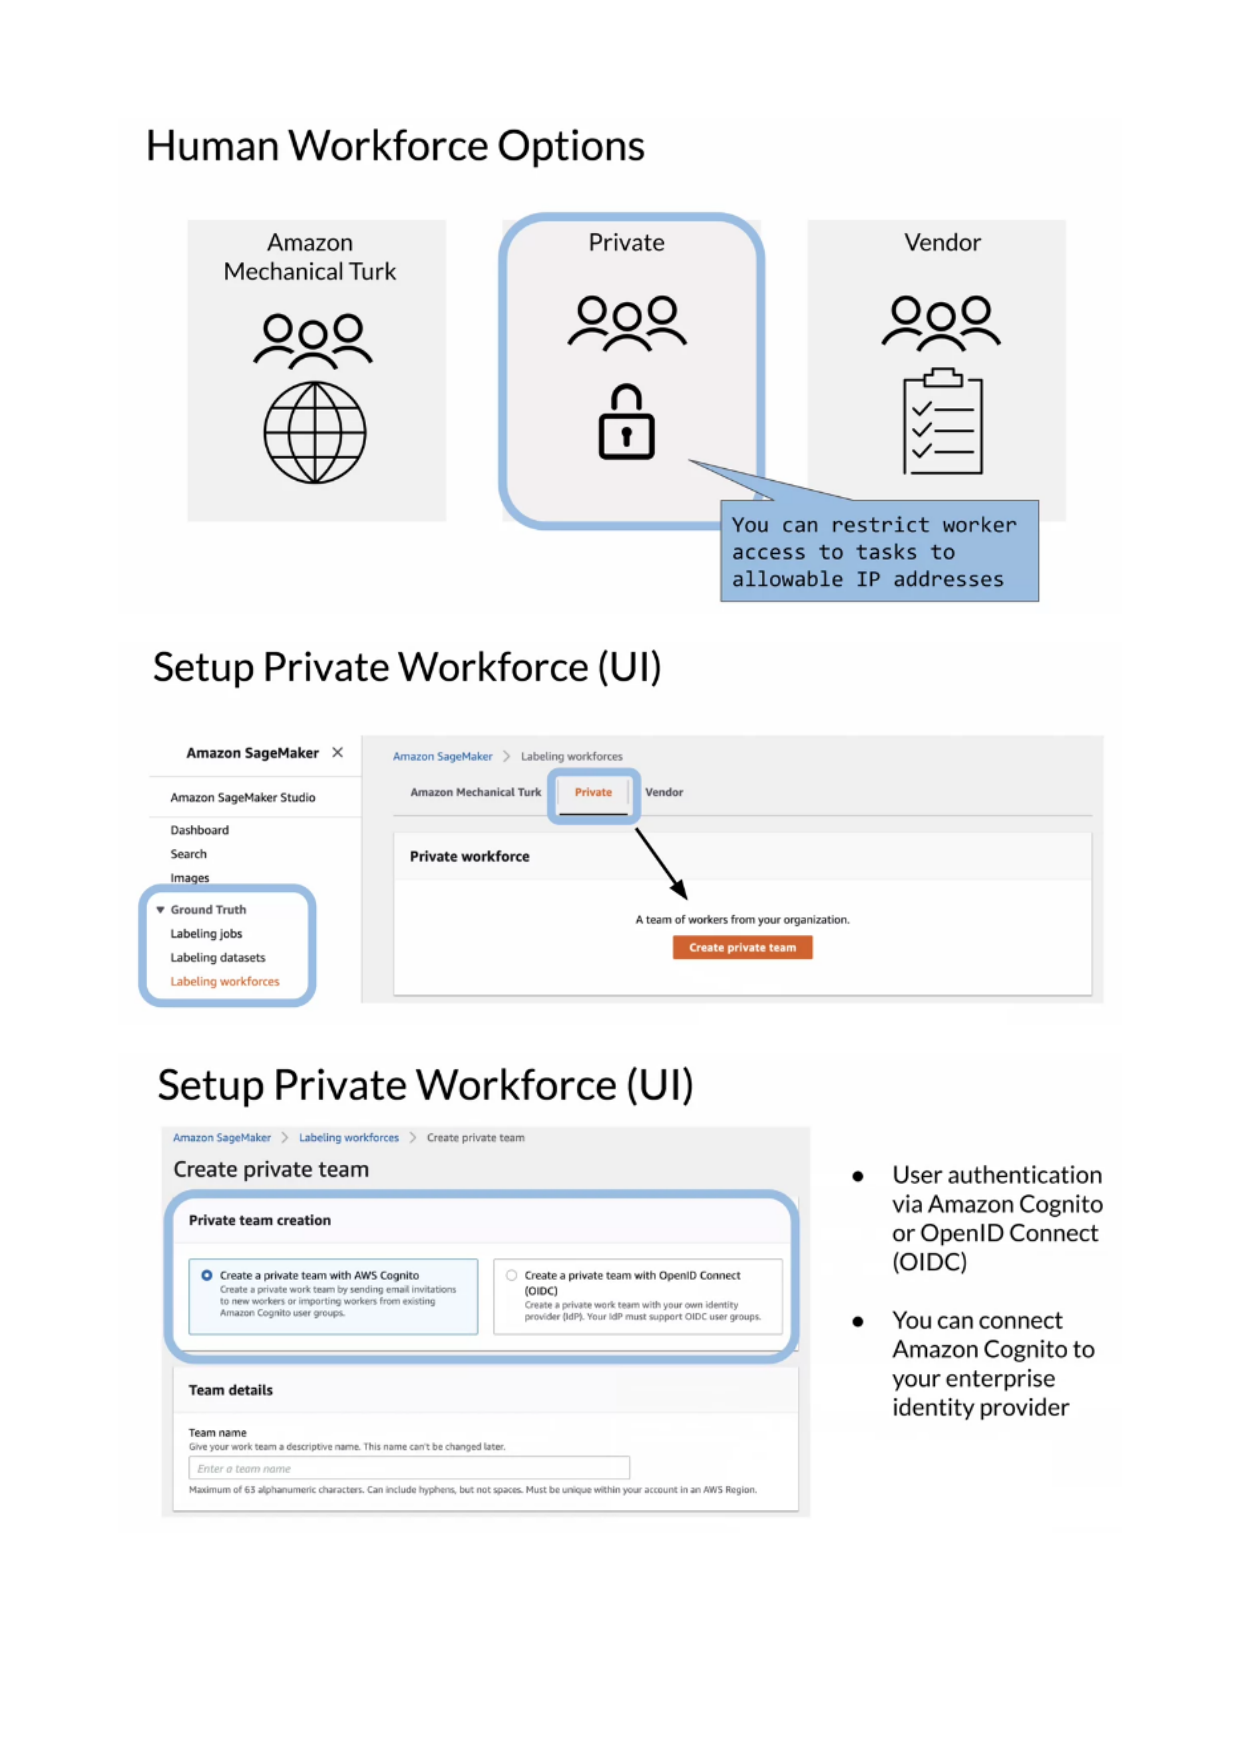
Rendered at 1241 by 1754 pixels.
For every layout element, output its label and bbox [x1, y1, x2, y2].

picture [118, 1053, 1123, 1533]
picture [118, 118, 1123, 614]
picture [118, 642, 1123, 1025]
